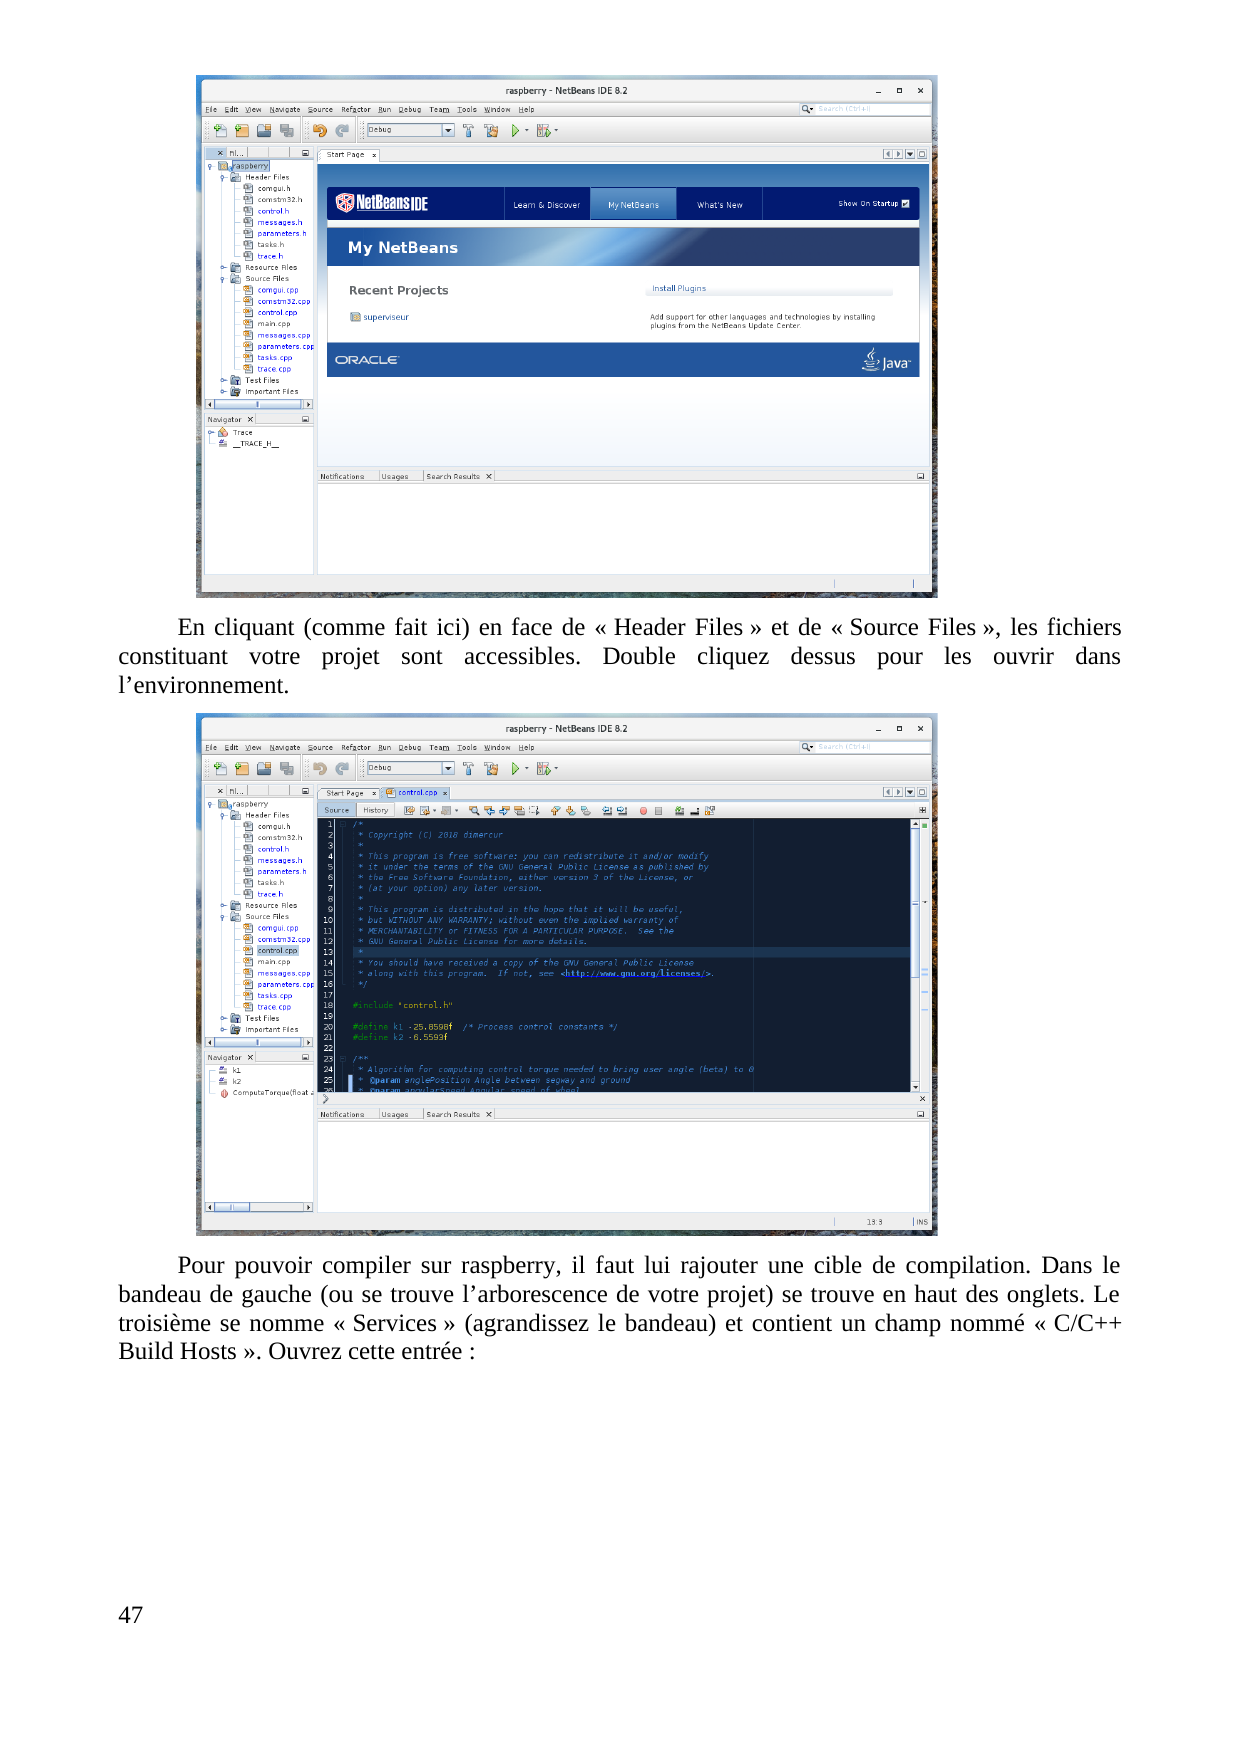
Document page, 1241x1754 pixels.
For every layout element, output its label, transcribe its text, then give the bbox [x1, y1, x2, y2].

text En cliquant (comme fait ici) en face de « Header Files » et de « Source Files », les fichiers constituant votre projet sont accessibles. Double cliquez dessus pour les ouvrir dans l’environnement. [118, 612, 1122, 698]
picture [196, 713, 938, 1236]
text Pour pouvoir compiler sur raspberry, il faut lui rajouter une cible de compilation. Dans le bandeau de gauche (ou se trouve l’arborescence de votre projet) se trouve en haut des onglets. Le troisième se nomme « Services » (agrandissez le bandeau) et contient un champ nommé « C/C++ Build Hosts ». Ouvrez cette entrée : [118, 1250, 1122, 1365]
picture [196, 75, 938, 598]
